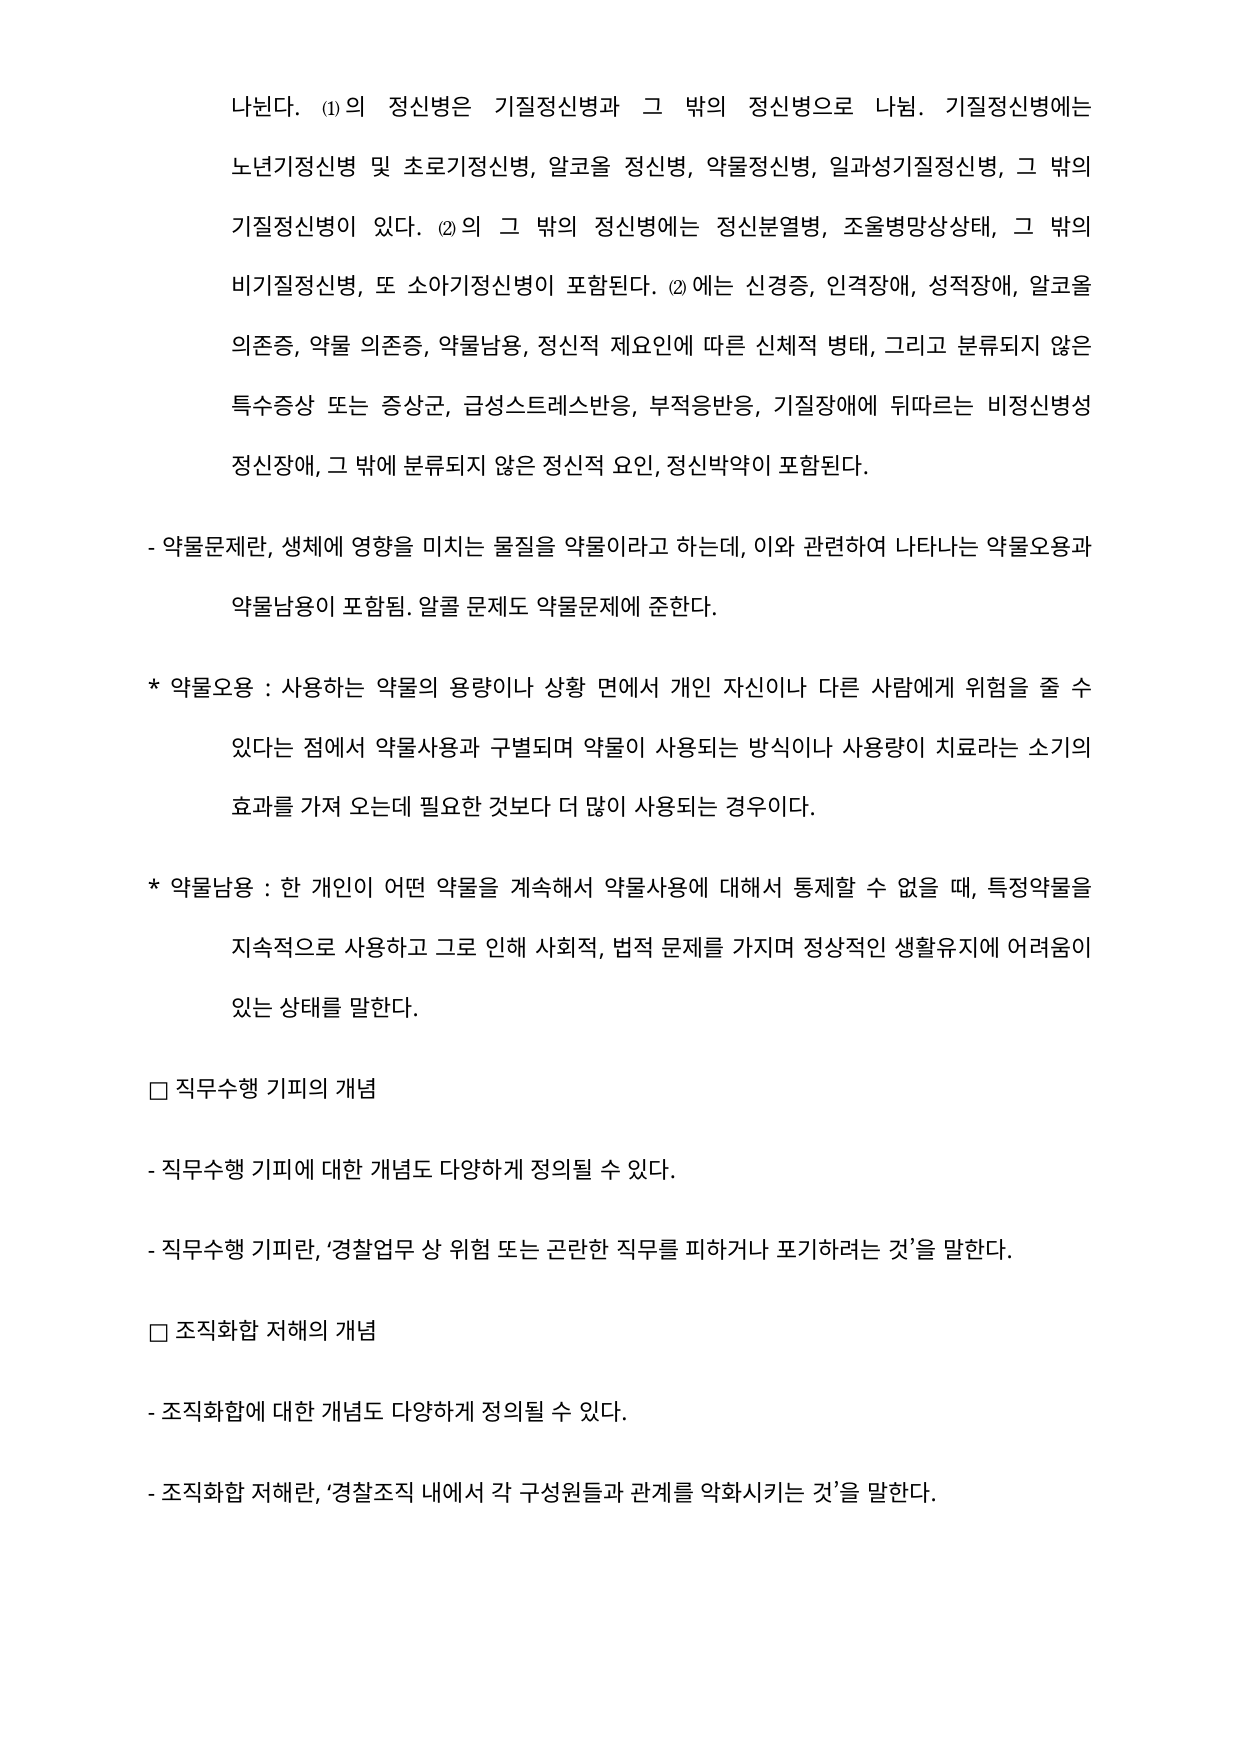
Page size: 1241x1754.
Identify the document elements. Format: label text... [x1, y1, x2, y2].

text * 약물오용 : 사용하는 약물의 용량이나 상황 면에서 개인 자신이나 다른 사람에게 위험을 줄 수 있다는 점에서 약물사용과 구별되며 약물이 사용되는 방식이나 사용량이 치료라는 소기의 효과를 가져 오는데 필요한 것보다 더 많이 사용되는 경우이다. [148, 669, 1093, 822]
text - 조직화합 저해란, ‘경찰조직 내에서 각 구성원들과 관계를 악화시키는 것’을 말한다. [148, 1475, 1093, 1508]
text - 직무수행 기피에 대한 개념도 다양하게 정의될 수 있다. [148, 1151, 1093, 1185]
text □ 직무수행 기피의 개념 [148, 1071, 1093, 1104]
text 나뉜다. ⑴의 정신병은 기질정신병과 그 밖의 정신병으로 나뉨. 기질정신병에는 노년기정신병 및 초로기정신병, 알코올 정신병, 약물정신병, 일과성기질정신병, 그 밖의 기질정신병이 있다. ⑵의 그 밖의 정신병에는 정신분열병, 조울병망상상태, 그 밖의 비기질정신병, 또 소아기정신병이 포함된다. ⑵에는 신경증, 인격장애, 성적장애, 알코올 의존증, 약물 의존증, 약물남용, 정신적 제요인에 따른 신체적 병태, 그리고 분류되지 않은 특수증상 또는 증상군, 급성스트레스반응, 부적응반응, 기질장애에 뒤따르는 비정신병성 정신장애, 그 밖에 분류되지 않은 정신적 요인, 정신박약이 포함된다. [148, 88, 1093, 481]
text * 약물남용 : 한 개인이 어떤 약물을 계속해서 약물사용에 대해서 통제할 수 없을 때, 특정약물을 지속적으로 사용하고 그로 인해 사회적, 법적 문제를 가지며 정상적인 생활유지에 어려움이 있는 상태를 말한다. [148, 870, 1093, 1023]
text - 약물문제란, 생체에 영향을 미치는 물질을 약물이라고 하는데, 이와 관련하여 나타나는 약물오용과 약물남용이 포함됨. 알콜 문제도 약물문제에 준한다. [148, 529, 1093, 622]
text - 직무수행 기피란, ‘경찰업무 상 위험 또는 곤란한 직무를 피하거나 포기하려는 것’을 말한다. [148, 1232, 1093, 1266]
text □ 조직화합 저해의 개념 [148, 1313, 1093, 1346]
text - 조직화합에 대한 개념도 다양하게 정의될 수 있다. [148, 1394, 1093, 1427]
